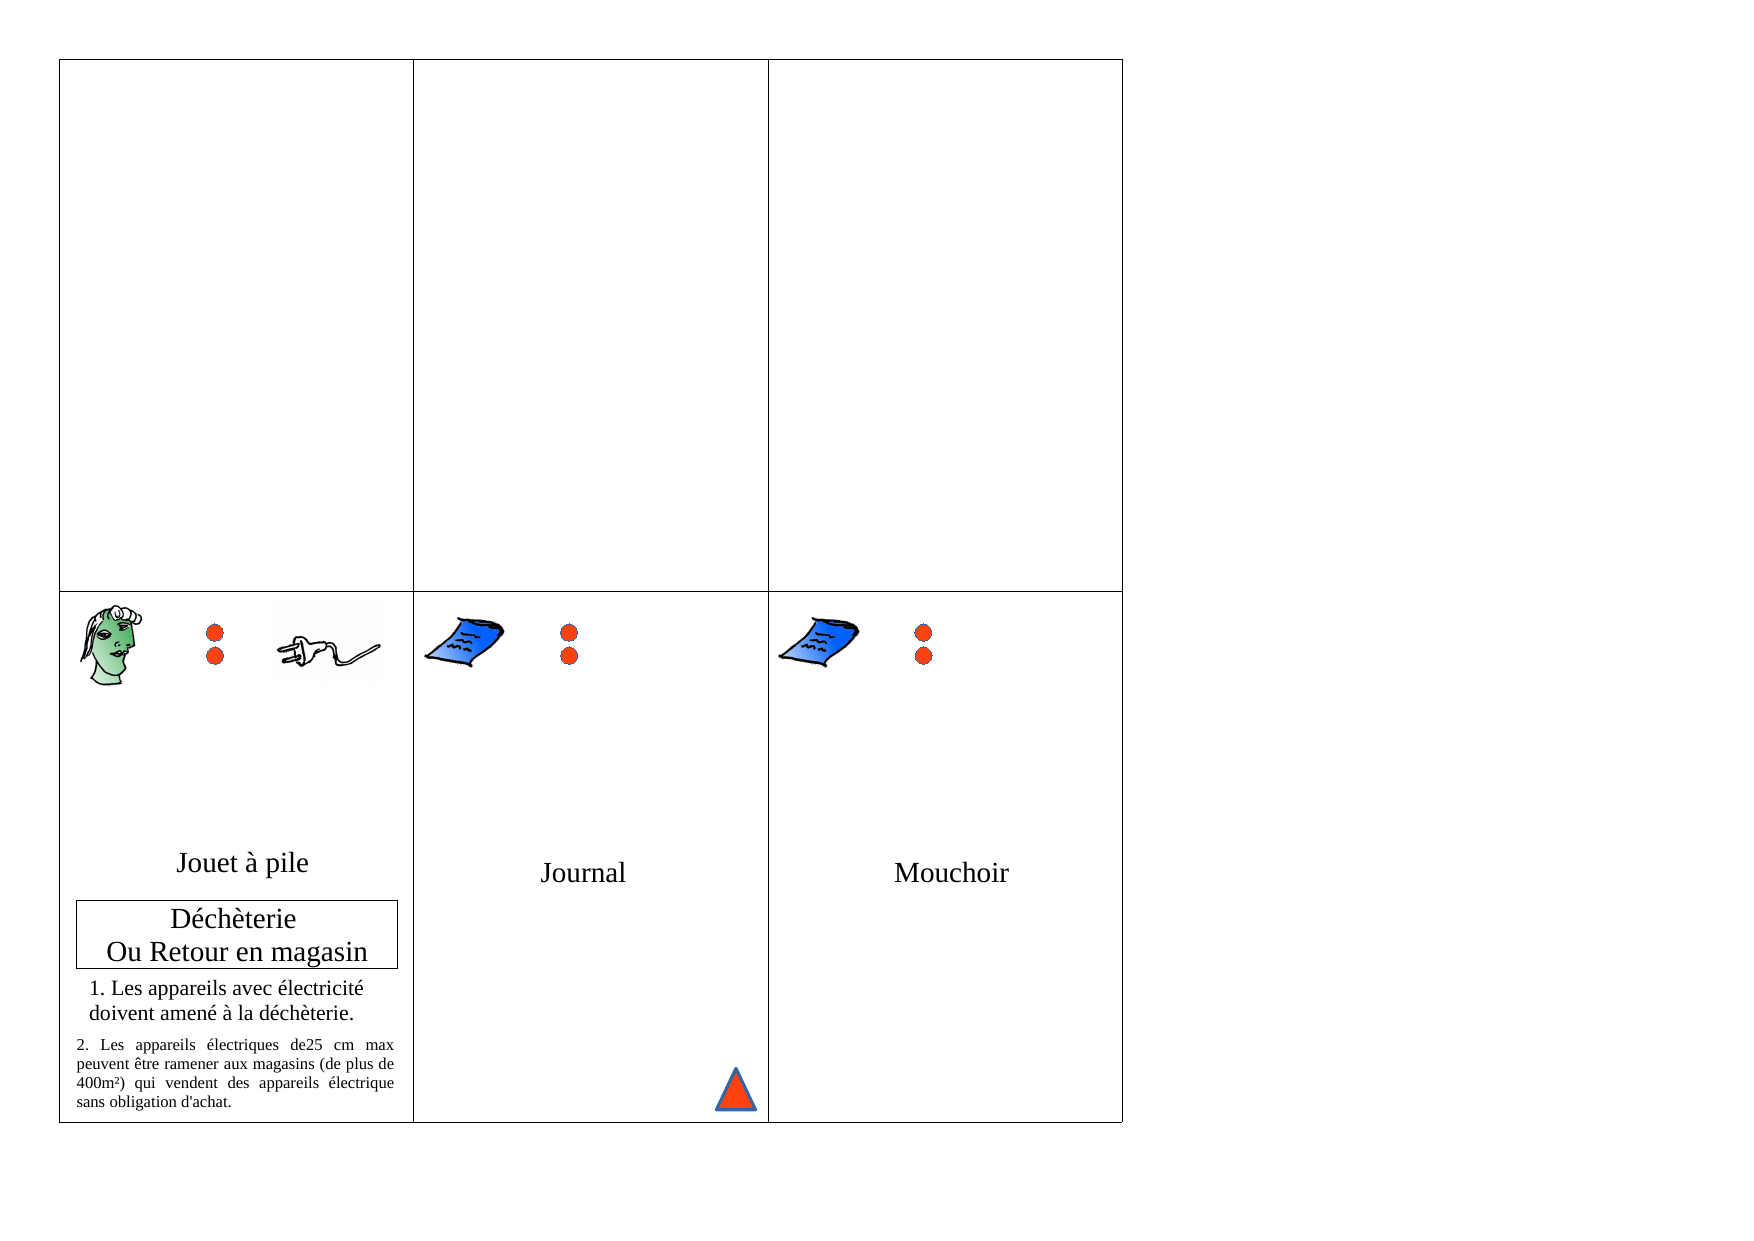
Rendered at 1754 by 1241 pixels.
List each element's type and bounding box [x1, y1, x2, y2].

table_cell [1123, 59, 1187, 591]
table_cell [60, 592, 413, 1122]
picture [269, 600, 384, 684]
table_cell [769, 60, 1122, 591]
picture [423, 602, 506, 685]
table_cell [769, 592, 1122, 1122]
picture [67, 603, 151, 687]
table_cell [414, 60, 768, 591]
picture [777, 602, 861, 685]
table_cell [414, 592, 768, 1122]
table_cell [1123, 591, 1187, 1122]
table_cell [60, 60, 413, 591]
